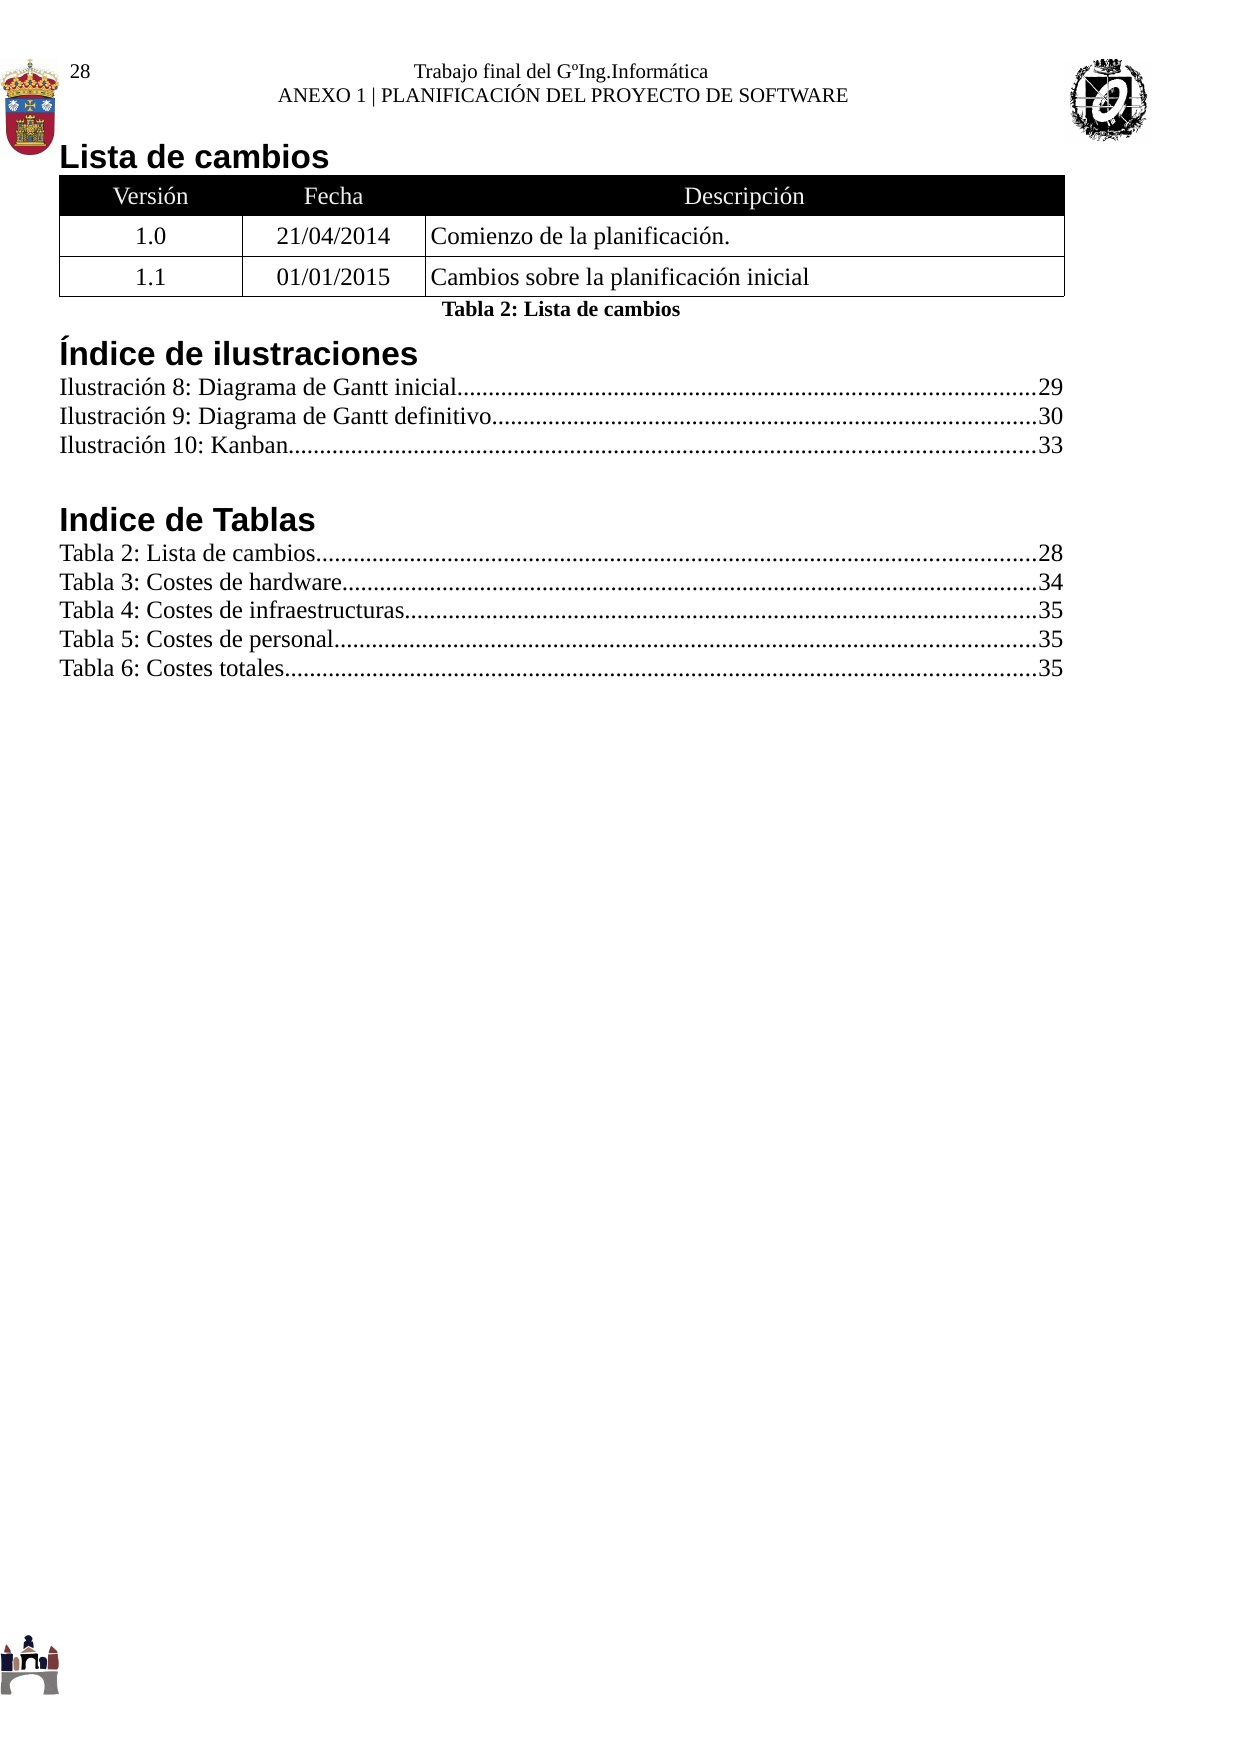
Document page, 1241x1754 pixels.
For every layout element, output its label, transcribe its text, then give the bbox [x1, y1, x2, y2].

subtitle Índice de ilustraciones [59, 334, 1063, 372]
subtitle Lista de cambios [59, 137, 1063, 175]
text Tabla 4: Costes de infraestructuras 35 [59, 596, 1063, 624]
table_cell Cambios sobre la planificación inicial [426, 257, 1064, 296]
table_cell 21/04/2014 [243, 216, 425, 256]
text Tabla 5: Costes de personal 35 [59, 624, 1063, 653]
picture [0, 1634, 59, 1695]
table_cell 1.1 [60, 257, 242, 296]
table_cell Comienzo de la planificación. [426, 216, 1064, 256]
table_header Fecha [243, 176, 425, 215]
table_header Versión [60, 176, 242, 215]
picture [0, 59, 59, 155]
picture [1063, 59, 1152, 144]
table_header Descripción [426, 176, 1064, 215]
text Tabla 2: Lista de cambios [59, 297, 1063, 321]
text Tabla 6: Costes totales 35 [59, 653, 1063, 682]
text Tabla 2: Lista de cambios 28 [59, 538, 1063, 567]
text Ilustración 8: Diagrama de Gantt inicial 29 [59, 372, 1063, 401]
subtitle Indice de Tablas [59, 500, 1063, 538]
text Ilustración 10: Kanban 33 [59, 430, 1063, 458]
text Ilustración 9: Diagrama de Gantt definitivo 30 [59, 401, 1063, 430]
table_cell 01/01/2015 [243, 257, 425, 296]
table_cell 1.0 [60, 216, 242, 256]
text Tabla 3: Costes de hardware 34 [59, 567, 1063, 596]
